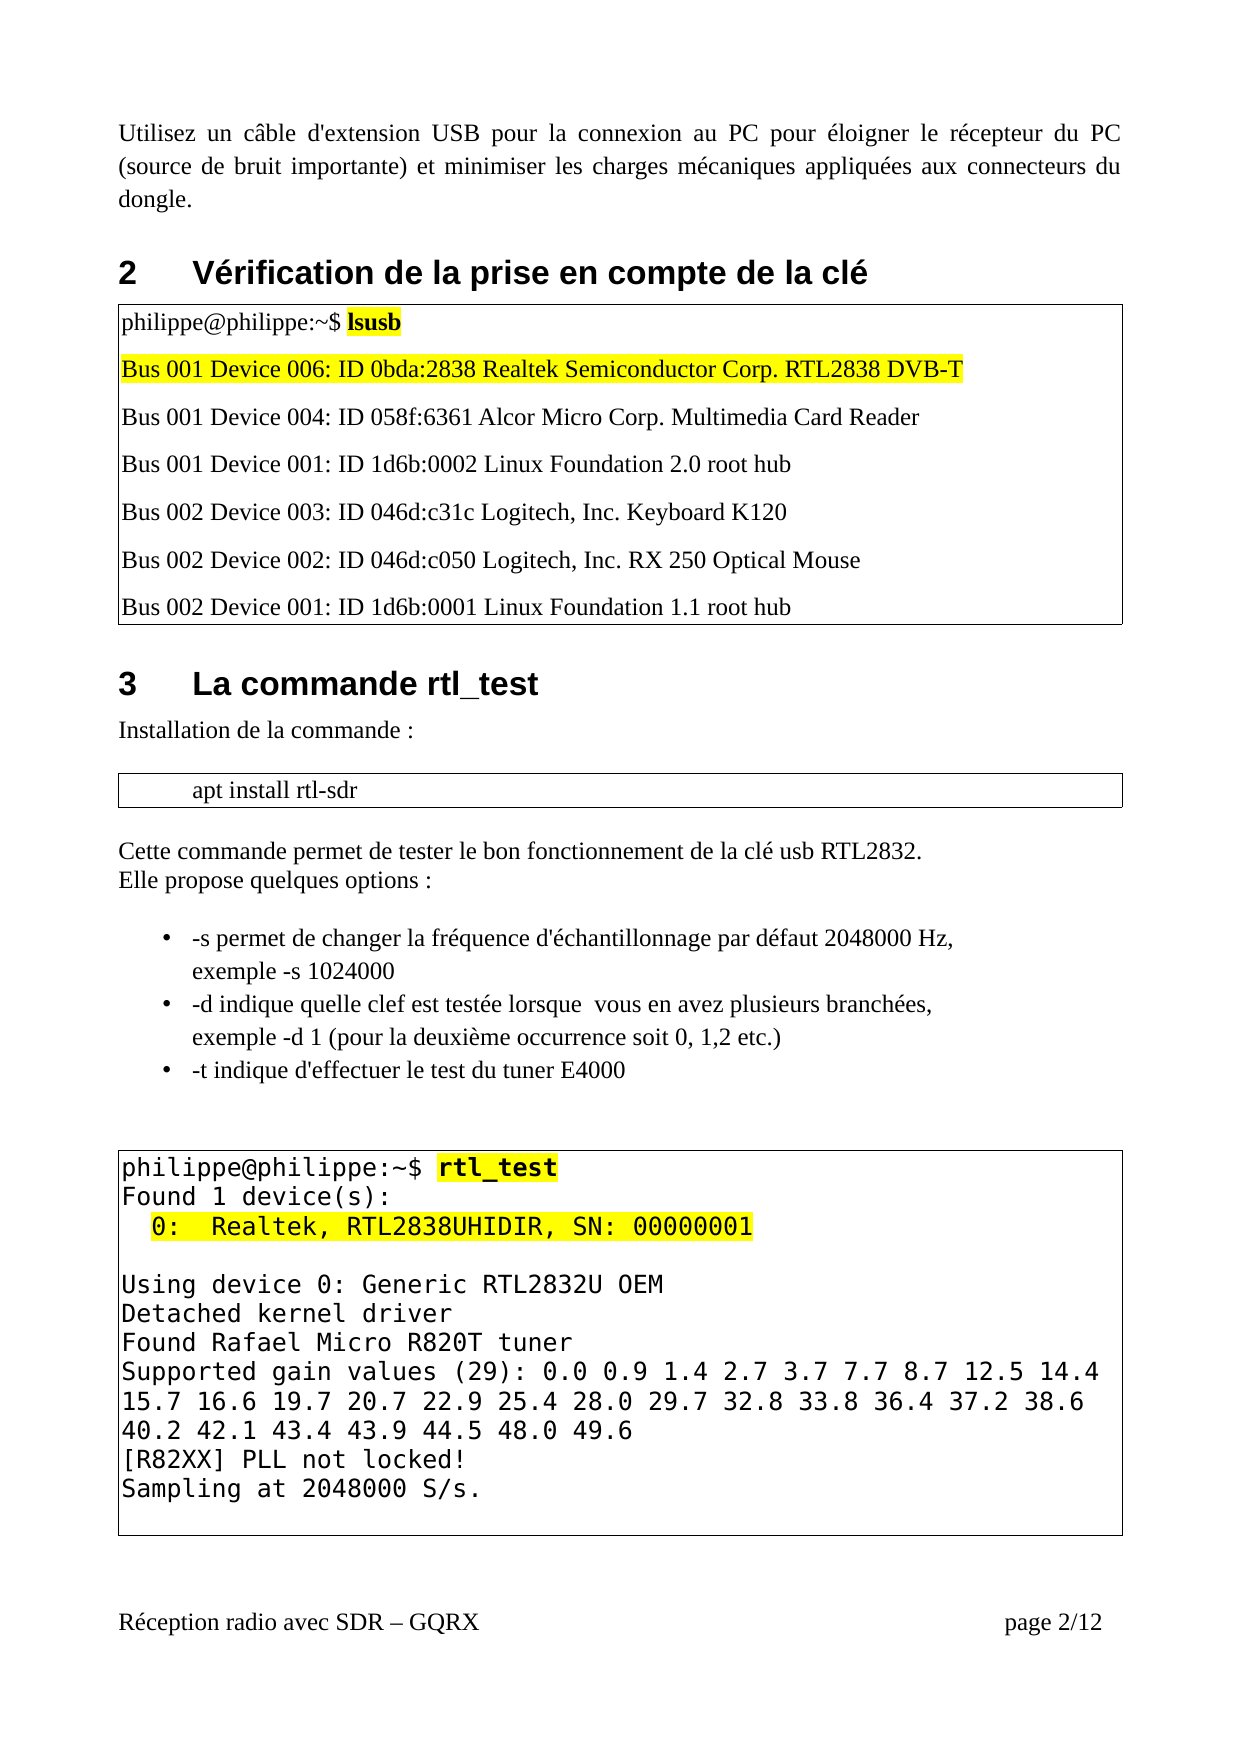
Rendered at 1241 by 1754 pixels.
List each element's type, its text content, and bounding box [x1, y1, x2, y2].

text Bus 001 Device 006: ID 0bda:2838 Realtek Semiconductor Corp. RTL2838 DVB-T [119, 351, 1122, 383]
text apt install rtl-sdr [119, 774, 1122, 807]
list -t indique d'effectuer le test du tuner E4000 [162, 1055, 1122, 1084]
text Using device 0: Generic RTL2832U OEM [119, 1267, 1122, 1296]
text philippe@philippe:~$ rtl_test [119, 1151, 1122, 1179]
text Utilisez un câble d'extension USB pour la connexion au PC pour éloigner le récepteur du PC (source de bruit importante) et minimiser les charges mécaniques appliquées aux connecteurs du dongle. [118, 118, 1122, 213]
text Detached kernel driver [119, 1296, 1122, 1325]
list -s permet de changer la fréquence d'échantillonnage par défaut 2048000 Hz, exemple -s 1024000 [162, 923, 1122, 985]
text Bus 002 Device 003: ID 046d:c31c Logitech, Inc. Keyboard K120 [119, 494, 1122, 526]
text Bus 002 Device 002: ID 046d:c050 Logitech, Inc. RX 250 Optical Mouse [119, 542, 1122, 573]
text Supported gain values (29): 0.0 0.9 1.4 2.7 3.7 7.7 8.7 12.5 14.4 15.7 16.6 19.7 20.7 22.9 25.4 28.0 29.7 32.8 33.8 36.4 37.2 38.6 40.2 42.1 43.4 43.9 44.5 48.0 49.6 [119, 1354, 1122, 1442]
subtitle Vérification de la prise en compte de la clé [118, 253, 1122, 291]
text Installation de la commande : [118, 715, 1122, 744]
text Bus 001 Device 004: ID 058f:6361 Alcor Micro Corp. Multimedia Card Reader [119, 399, 1122, 431]
text Bus 001 Device 001: ID 1d6b:0002 Linux Foundation 2.0 root hub [119, 447, 1122, 478]
text Cette commande permet de tester le bon fonctionnement de la clé usb RTL2832. Elle propose quelques options : [118, 836, 1122, 893]
text 0: Realtek, RTL2838UHIDIR, SN: 00000001 [119, 1209, 1122, 1241]
text [R82XX] PLL not locked! [119, 1442, 1122, 1471]
text philippe@philippe:~$ lsusb [119, 305, 1122, 336]
text Sampling at 2048000 S/s. [119, 1471, 1122, 1503]
text Found 1 device(s): [119, 1179, 1122, 1209]
text Bus 002 Device 001: ID 1d6b:0001 Linux Foundation 1.1 root hub [119, 589, 1122, 624]
subtitle La commande rtl_test [118, 664, 1122, 702]
text Found Rafael Micro R820T tuner [119, 1325, 1122, 1354]
list -d indique quelle clef est testée lorsque vous en avez plusieurs branchées, exemple -d 1 (pour la deuxième occurrence soit 0, 1,2 etc.) [162, 989, 1122, 1051]
